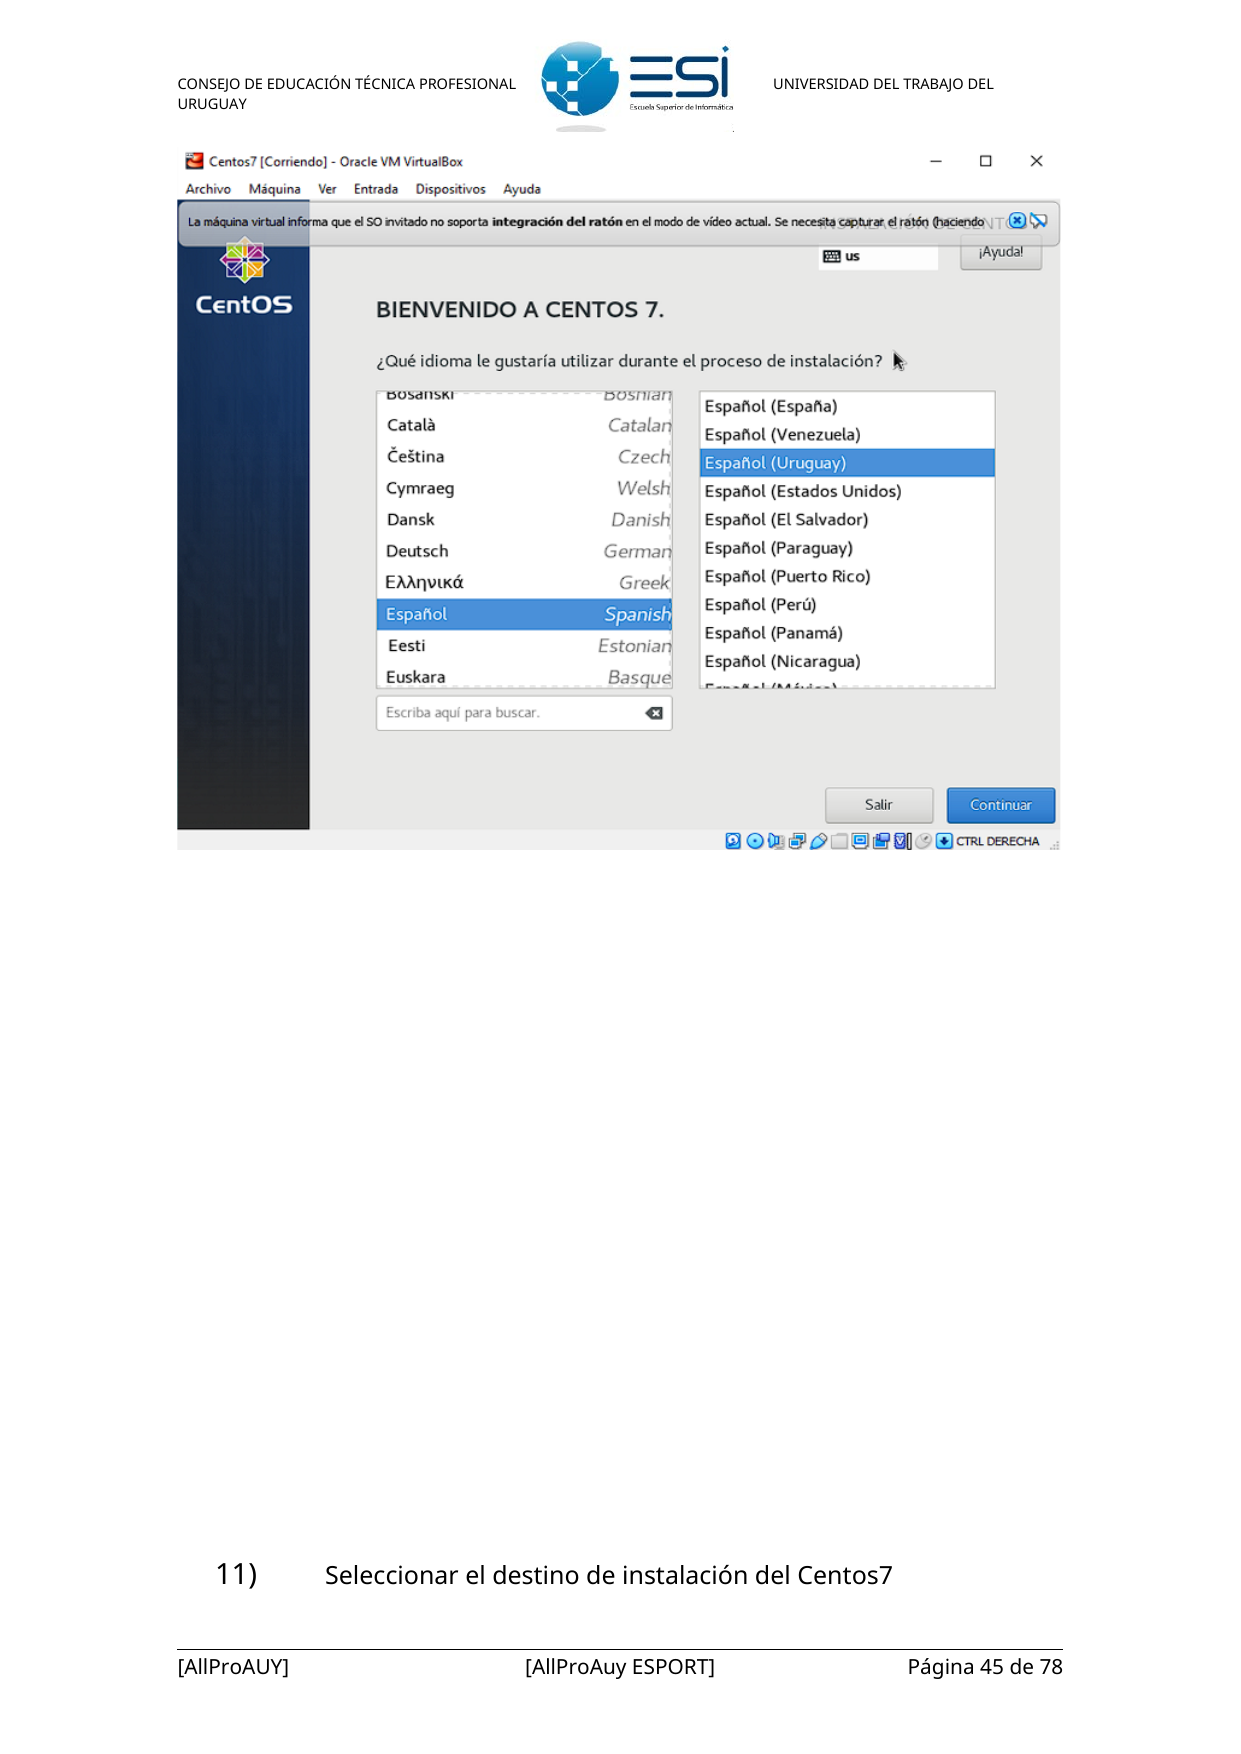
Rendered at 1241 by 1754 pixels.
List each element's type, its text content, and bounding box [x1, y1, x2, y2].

picture [534, 39, 734, 132]
picture [177, 147, 1061, 850]
list Seleccionar el destino de instalación del Centos7 [215, 1553, 1063, 1593]
